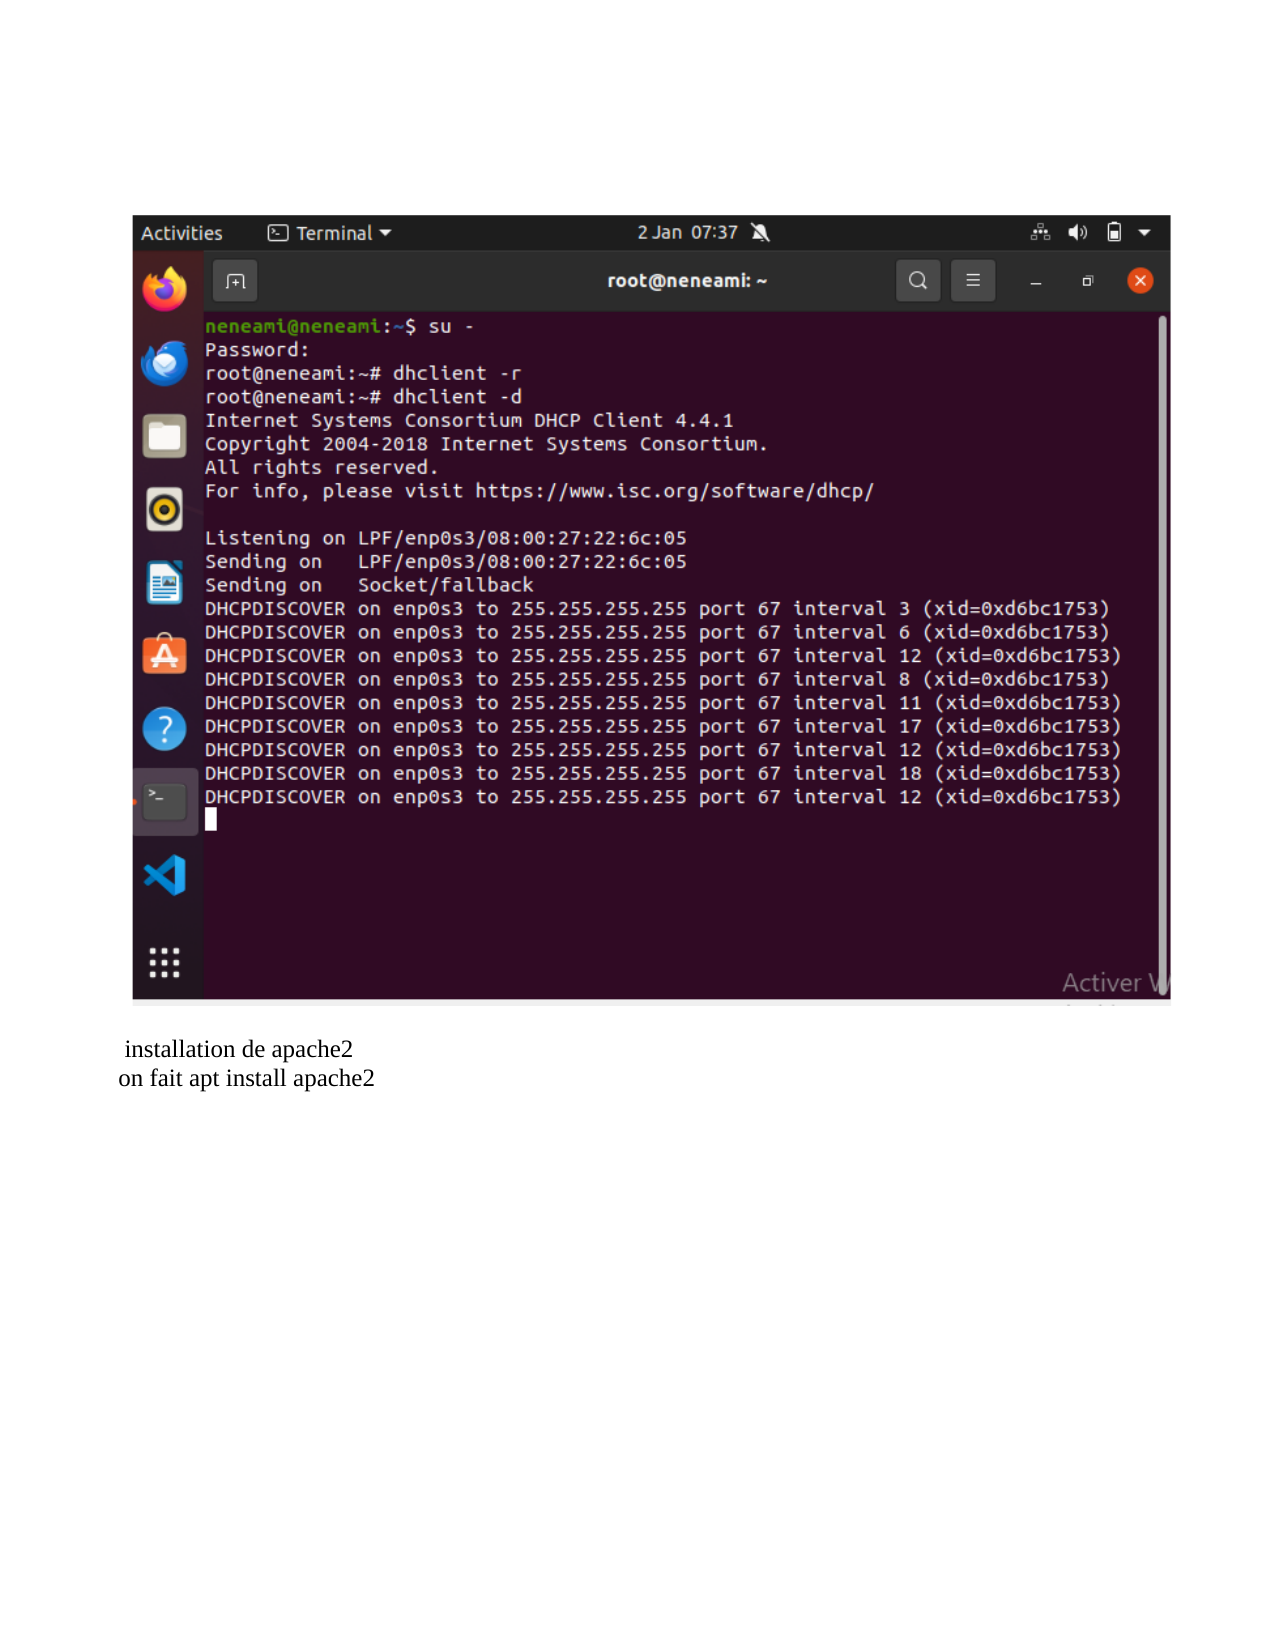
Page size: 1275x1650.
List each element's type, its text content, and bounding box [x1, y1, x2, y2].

text installation de apache2 [118, 1034, 1157, 1063]
text on fait apt install apache2 [118, 1063, 1157, 1092]
picture [132, 215, 1172, 1006]
